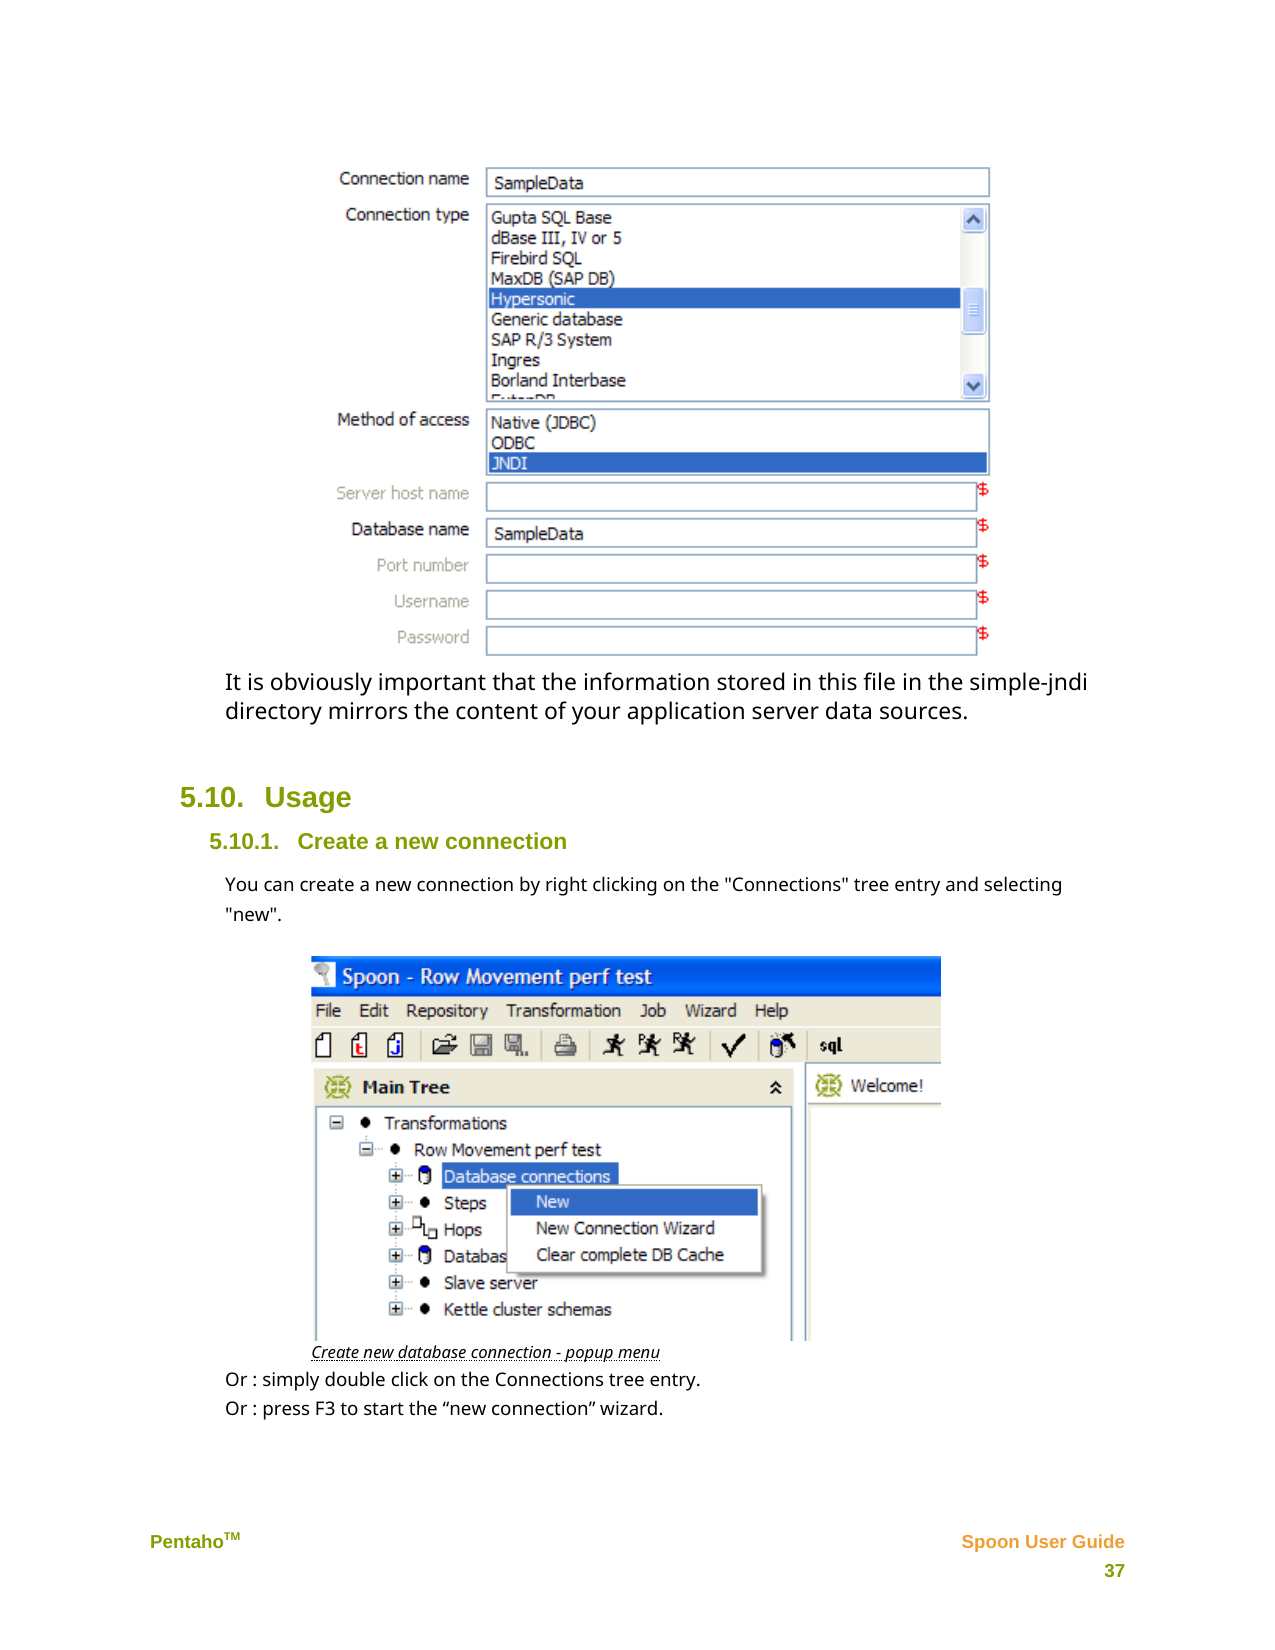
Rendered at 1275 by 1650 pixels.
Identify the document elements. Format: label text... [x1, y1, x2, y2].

text Or : press F3 to start the “new connection” wizard. [225, 1392, 1125, 1422]
text You can create a new connection by right clicking on the "Connections" tree entry and selecting "new". [225, 868, 1125, 927]
subtitle Usage [179, 779, 1125, 814]
text Create new database connection - popup menu [311, 1341, 860, 1363]
text Or : simply double click on the Connections tree entry. [150, 1183, 1125, 1392]
picture [242, 167, 1009, 667]
text It is obviously important that the information stored in this file in the simple-jndi directory mirrors the content of your application server data sources. [225, 150, 1125, 725]
subtitle Create a new connection [209, 821, 1125, 856]
picture [311, 956, 941, 1341]
